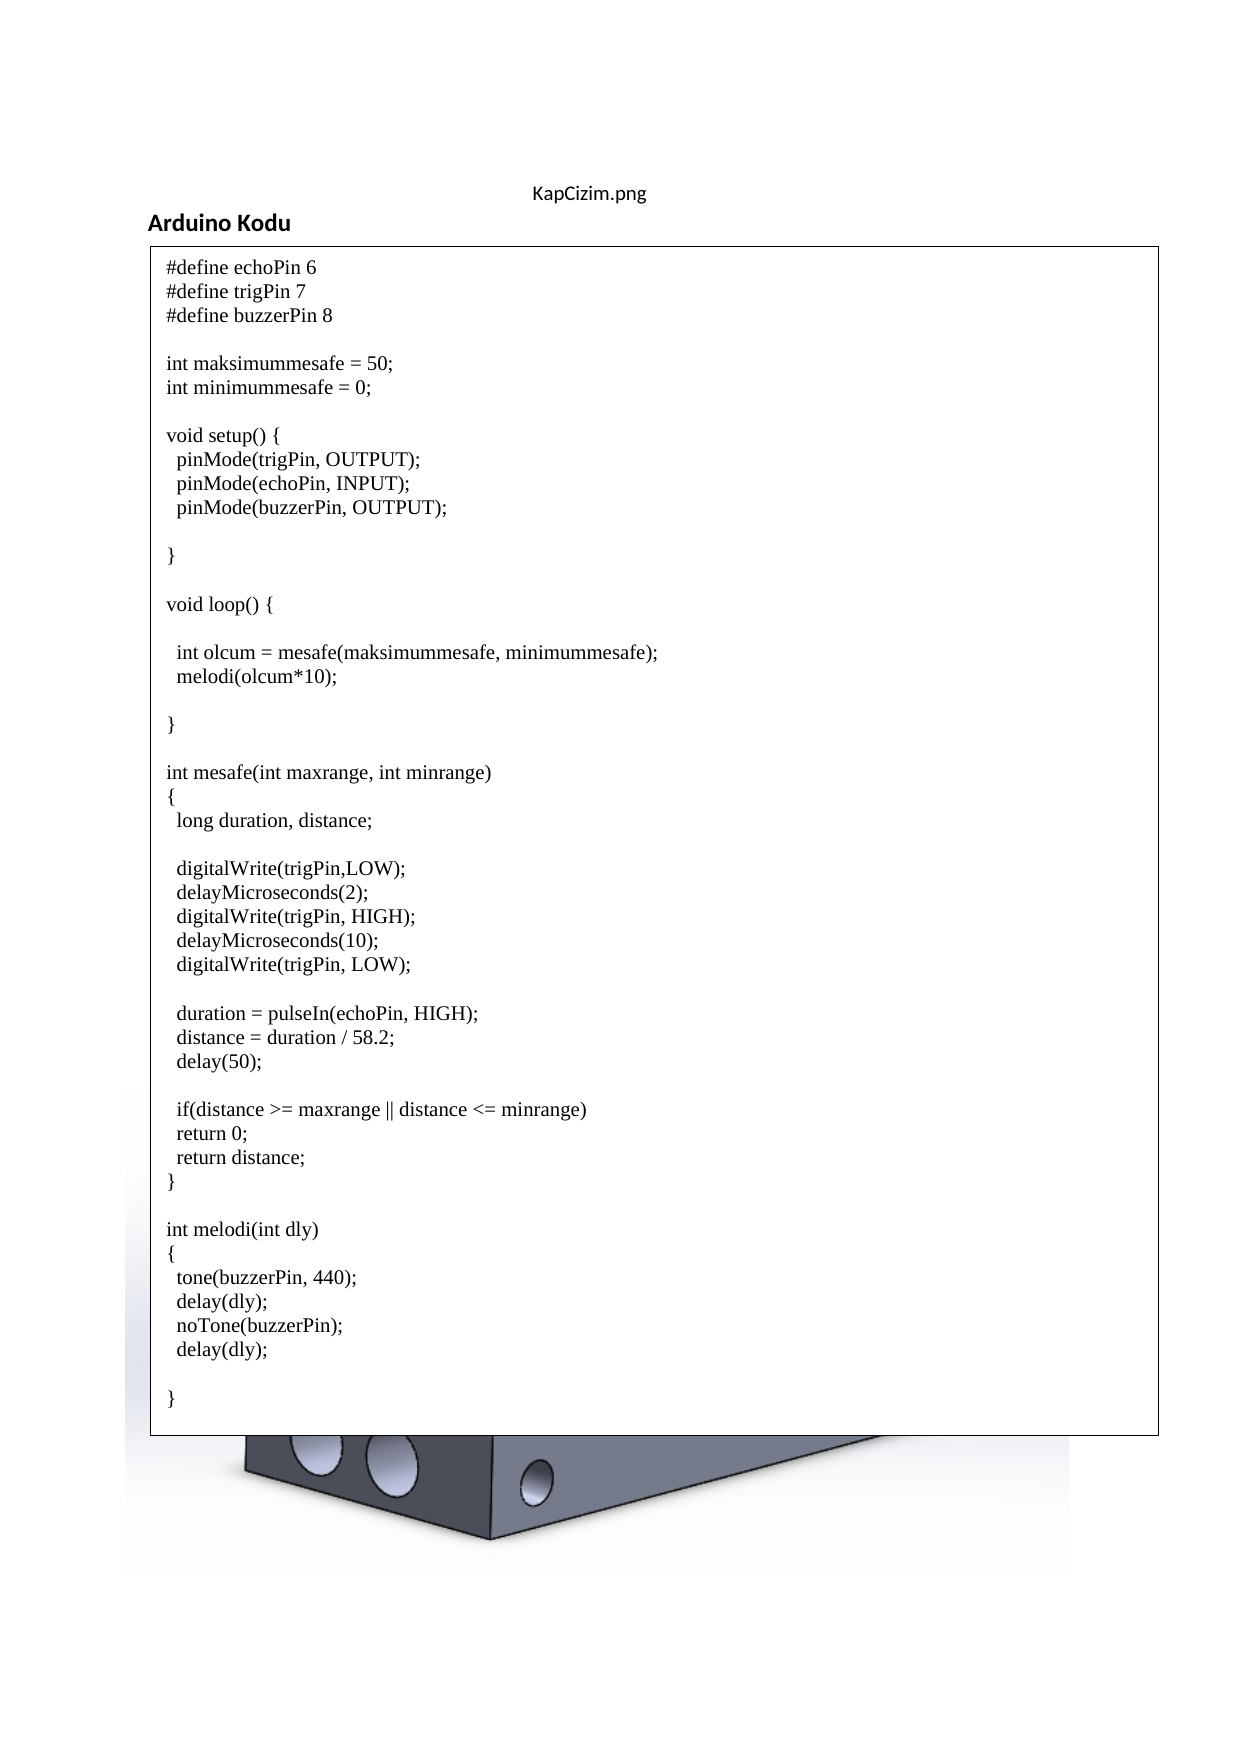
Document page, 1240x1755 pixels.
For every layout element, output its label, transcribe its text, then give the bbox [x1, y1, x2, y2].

text digitalWrite(trigPin,LOW); [166, 856, 1143, 880]
text pinMode(trigPin, OUTPUT); [166, 447, 1143, 471]
text #define buzzerPin 8 [166, 303, 1143, 327]
text distance = duration / 58.2; [166, 1024, 1143, 1049]
text delayMicroseconds(2); [166, 880, 1143, 904]
text delay(dly); [166, 1337, 1143, 1361]
text void loop() { [166, 591, 1143, 616]
text #define trigPin 7 [166, 279, 1143, 303]
text #define echoPin 6 [166, 254, 1143, 279]
text int mesafe(int maxrange, int minrange) [166, 760, 1143, 784]
text digitalWrite(trigPin, HIGH); [166, 904, 1143, 928]
text { [166, 1241, 1143, 1265]
text } [166, 712, 1143, 736]
text Arduino Kodu [148, 207, 1092, 237]
text return 0; [166, 1121, 1143, 1145]
text KapCizim.png [148, 176, 1092, 207]
text melodi(olcum*10); [166, 664, 1143, 688]
text delay(dly); [166, 1289, 1143, 1313]
text pinMode(echoPin, INPUT); [166, 471, 1143, 495]
text int olcum = mesafe(maksimummesafe, minimummesafe); [166, 639, 1143, 664]
text int maksimummesafe = 50; [166, 351, 1143, 375]
text digitalWrite(trigPin, LOW); [166, 952, 1143, 976]
text } [166, 1169, 1143, 1193]
text pinMode(buzzerPin, OUTPUT); [166, 495, 1143, 519]
text return distance; [166, 1145, 1143, 1169]
text } [166, 543, 1143, 567]
text delay(50); [166, 1049, 1143, 1073]
text duration = pulseIn(echoPin, HIGH); [166, 1001, 1143, 1024]
text long duration, distance; [166, 808, 1143, 832]
text noTone(buzzerPin); [166, 1313, 1143, 1337]
text } [166, 1386, 1143, 1409]
text void setup() { [166, 423, 1143, 447]
text { [166, 784, 1143, 808]
text int minimummesafe = 0; [166, 375, 1143, 399]
text if(distance >= maxrange || distance <= minrange) [166, 1097, 1143, 1121]
text int melodi(int dly) [166, 1217, 1143, 1241]
text tone(buzzerPin, 440); [166, 1265, 1143, 1289]
text delayMicroseconds(10); [166, 928, 1143, 952]
